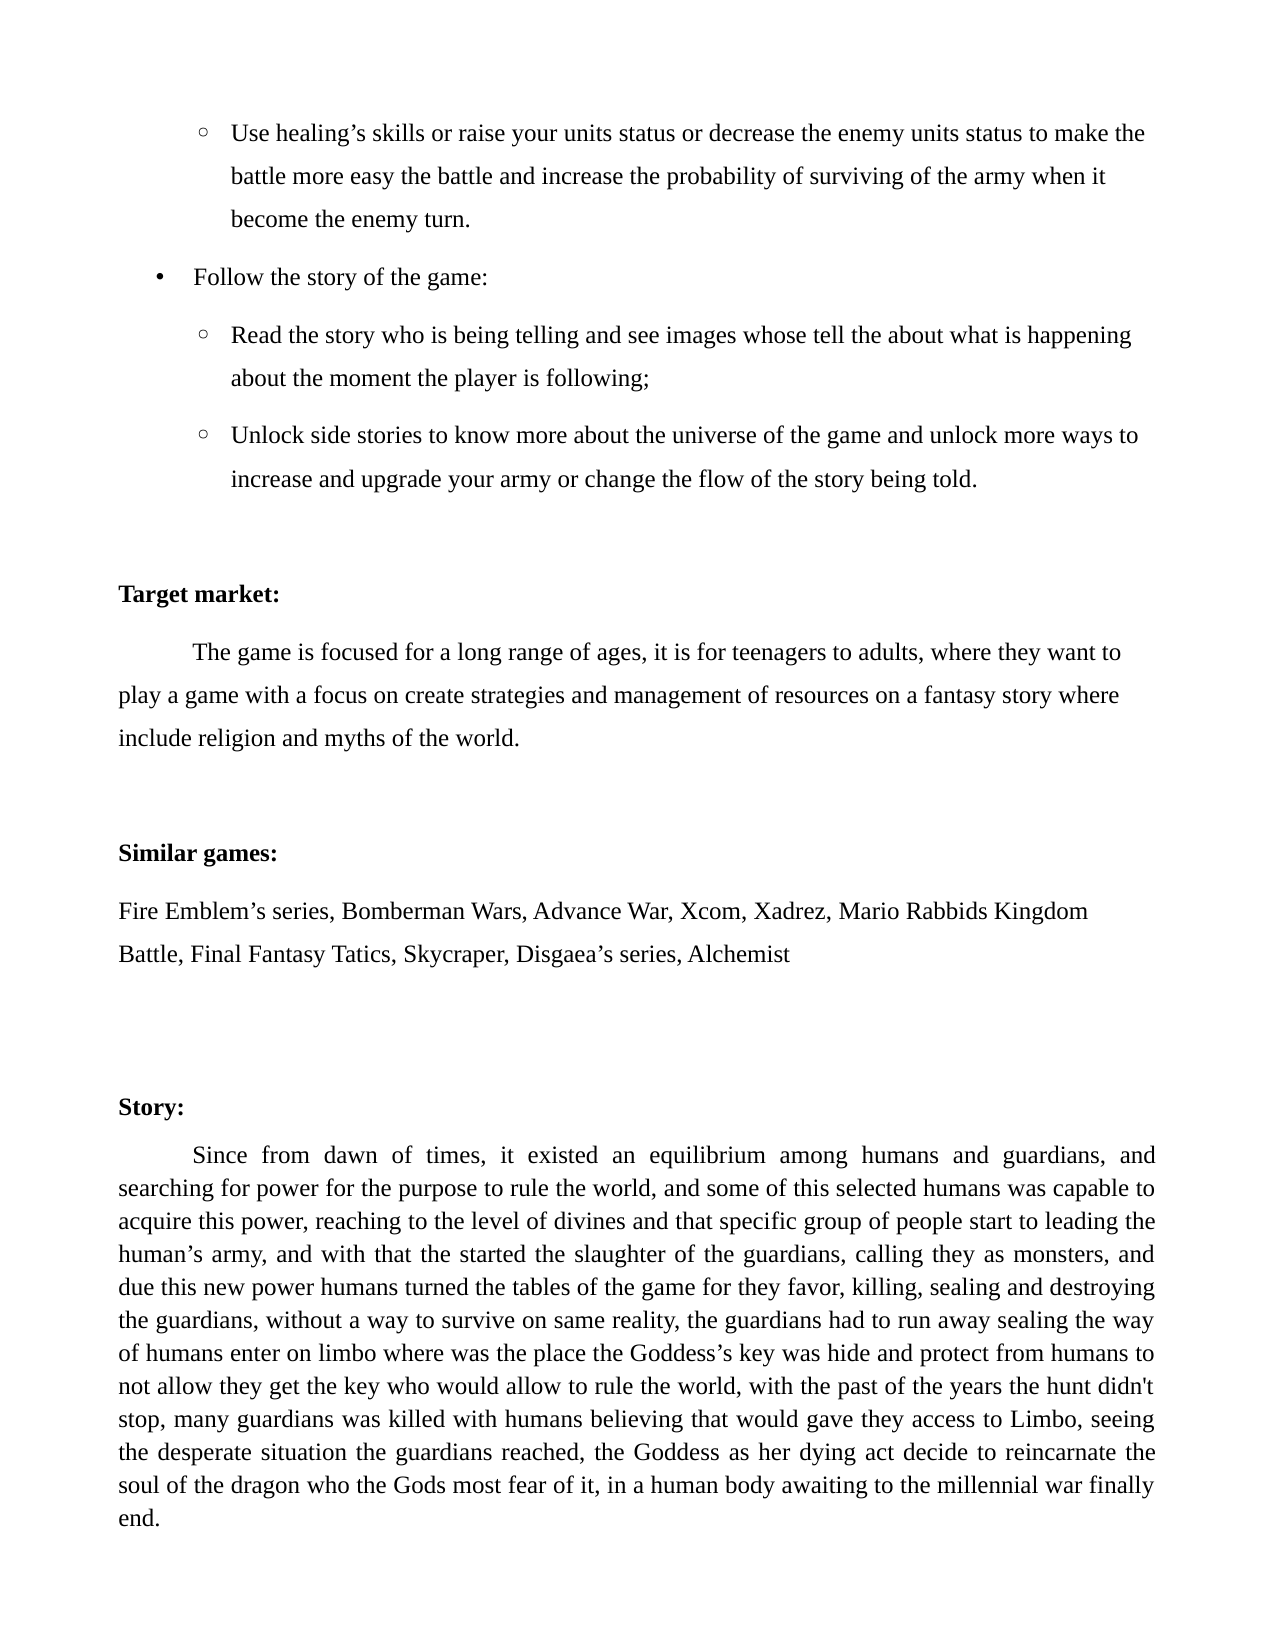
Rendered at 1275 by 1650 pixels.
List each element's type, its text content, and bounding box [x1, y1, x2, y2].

list Use healing’s skills or raise your units status or decrease the enemy units status to make the battle more easy the battle and increase the probability of surviving of the army when it become the enemy turn. [193, 118, 1157, 233]
text Since from dawn of times, it existed an equilibrium among humans and guardians, and searching for power for the purpose to rule the world, and some of this selected humans was capable to acquire this power, reaching to the level of divines and that specific group of people start to leading the human’s army, and with that the started the slaughter of the guardians, calling they as monsters, and due this new power humans turned the tables of the game for they favor, killing, sealing and destroying the guardians, without a way to survive on same reality, the guardians had to run away sealing the way of humans enter on limbo where was the place the Goddess’s key was hide and protect from humans to not allow they get the key who would allow to rule the world, with the past of the years the hunt didn't stop, many guardians was killed with humans believing that would gave they access to Limbo, seeing the desperate situation the guardians reached, the Goddess as her dying act decide to reincarnate the soul of the dragon who the Gods most fear of it, in a human body awaiting to the millennial war finally end. [118, 1140, 1157, 1532]
list Unlock side stories to know more about the universe of the game and unlock more ways to increase and upgrade your army or change the flow of the story being told. [193, 421, 1157, 492]
text The game is focused for a long range of ages, it is for teenagers to adults, where they want to play a game with a focus on create strategies and management of resources on a fantasy story where include religion and myths of the world. [118, 637, 1157, 752]
text Fire Emblem’s series, Bomberman Wars, Advance War, Xcom, Xadrez, Mario Rabbids Kingdom Battle, Final Fantasy Tatics, Skycraper, Disgaea’s series, Alchemist [118, 896, 1157, 968]
text Story: [118, 1092, 1157, 1121]
text Similar games: [118, 838, 1157, 867]
list Read the story who is being telling and see images whose tell the about what is happening about the moment the player is following; [193, 320, 1157, 392]
text Target market: [118, 579, 1157, 608]
list Follow the story of the game: [156, 262, 1157, 291]
